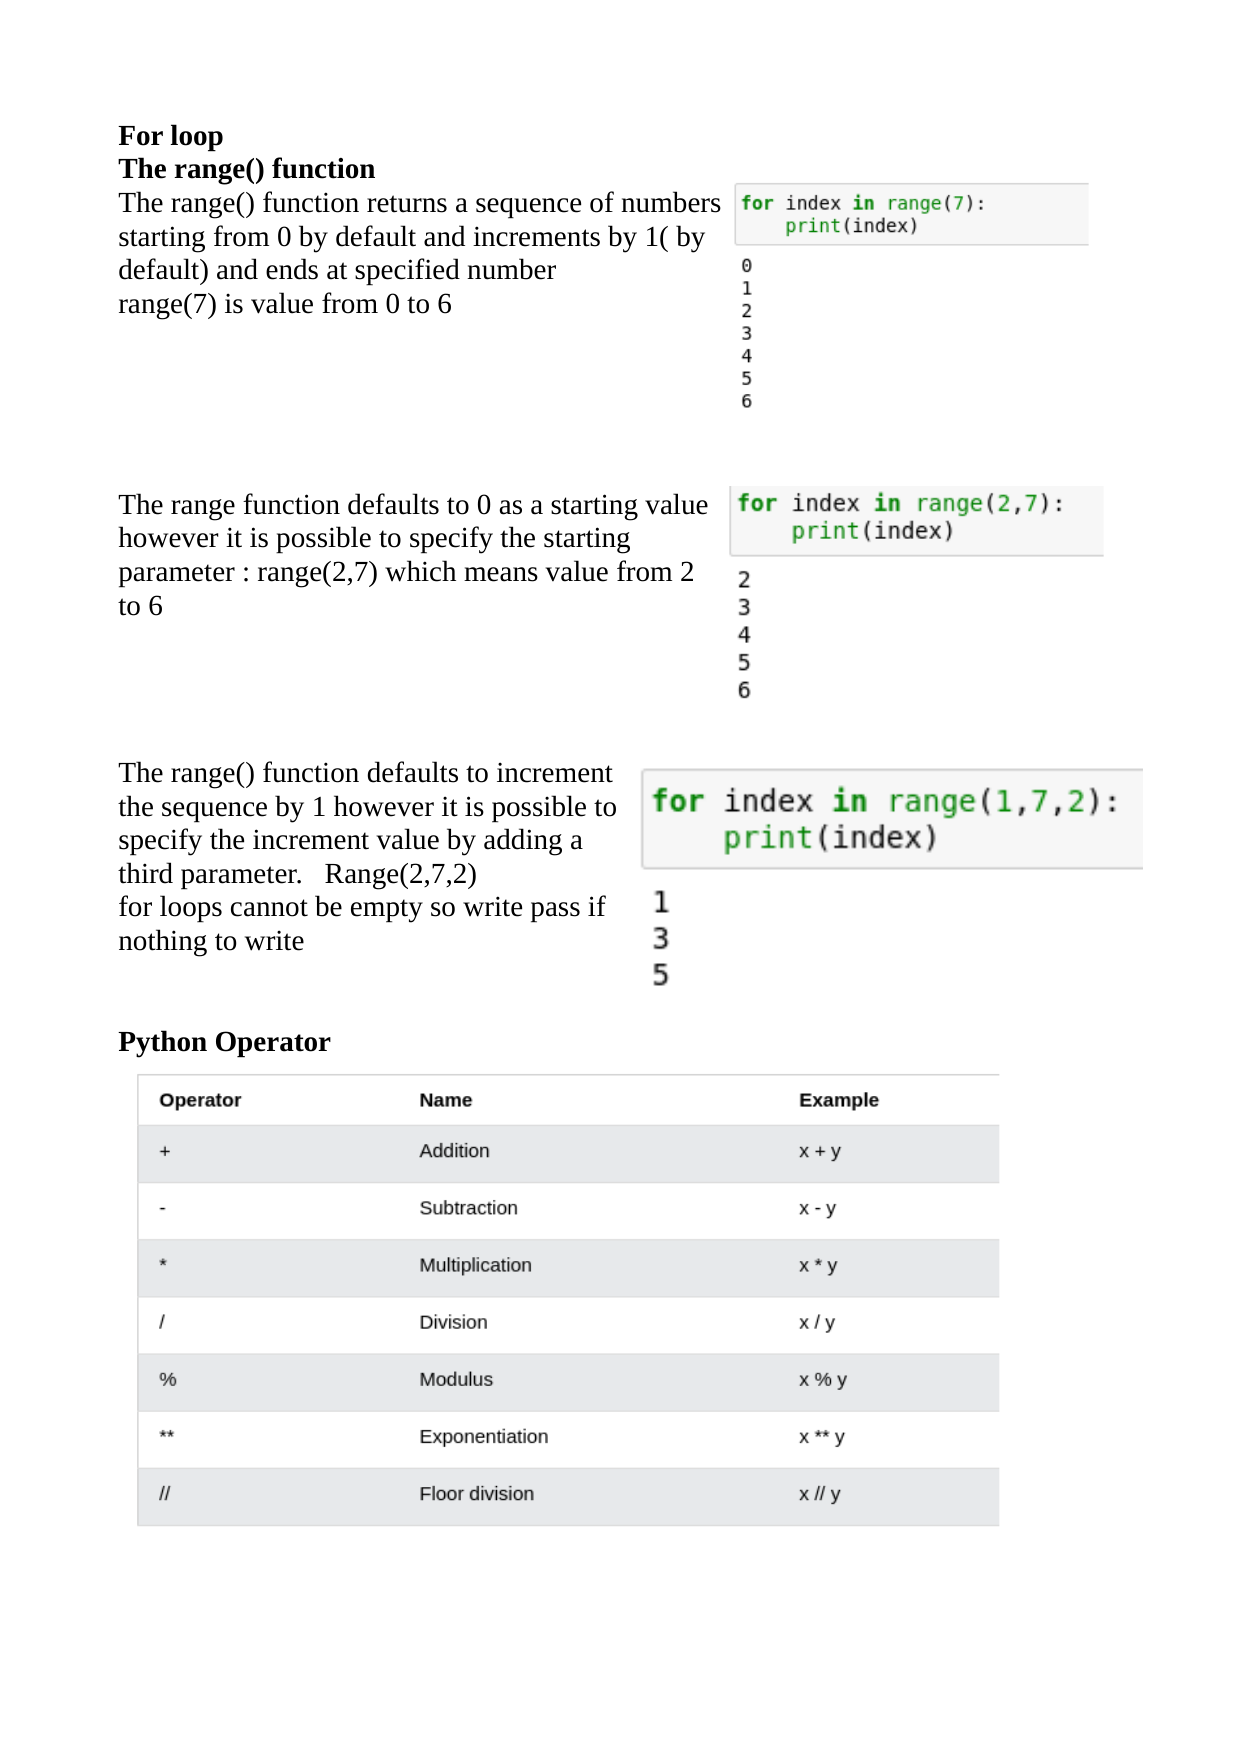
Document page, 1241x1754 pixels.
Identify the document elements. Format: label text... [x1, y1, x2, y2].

text for loops cannot be empty so write pass if nothing to write [118, 889, 1122, 957]
text The range() function returns a sequence of numbers starting from 0 by default and increments by 1( by default) and ends at specified number [118, 185, 1122, 286]
picture [134, 1073, 258, 1542]
picture [636, 934, 759, 999]
text For loop [118, 118, 1122, 152]
text The range function defaults to 0 as a starting value however it is possible to specify the starting parameter : range(2,7) which means value from 2 to 6 [118, 487, 1122, 621]
picture [730, 320, 819, 420]
text The range() function defaults to increment the sequence by 1 however it is possible to specify the increment value by adding a third parameter. Range(2,7,2) [118, 755, 1122, 889]
text The range() function [118, 152, 1122, 185]
picture [718, 620, 810, 722]
text Python Operator [118, 1024, 1122, 1057]
text range(7) is value from 0 to 6 [118, 286, 1122, 319]
